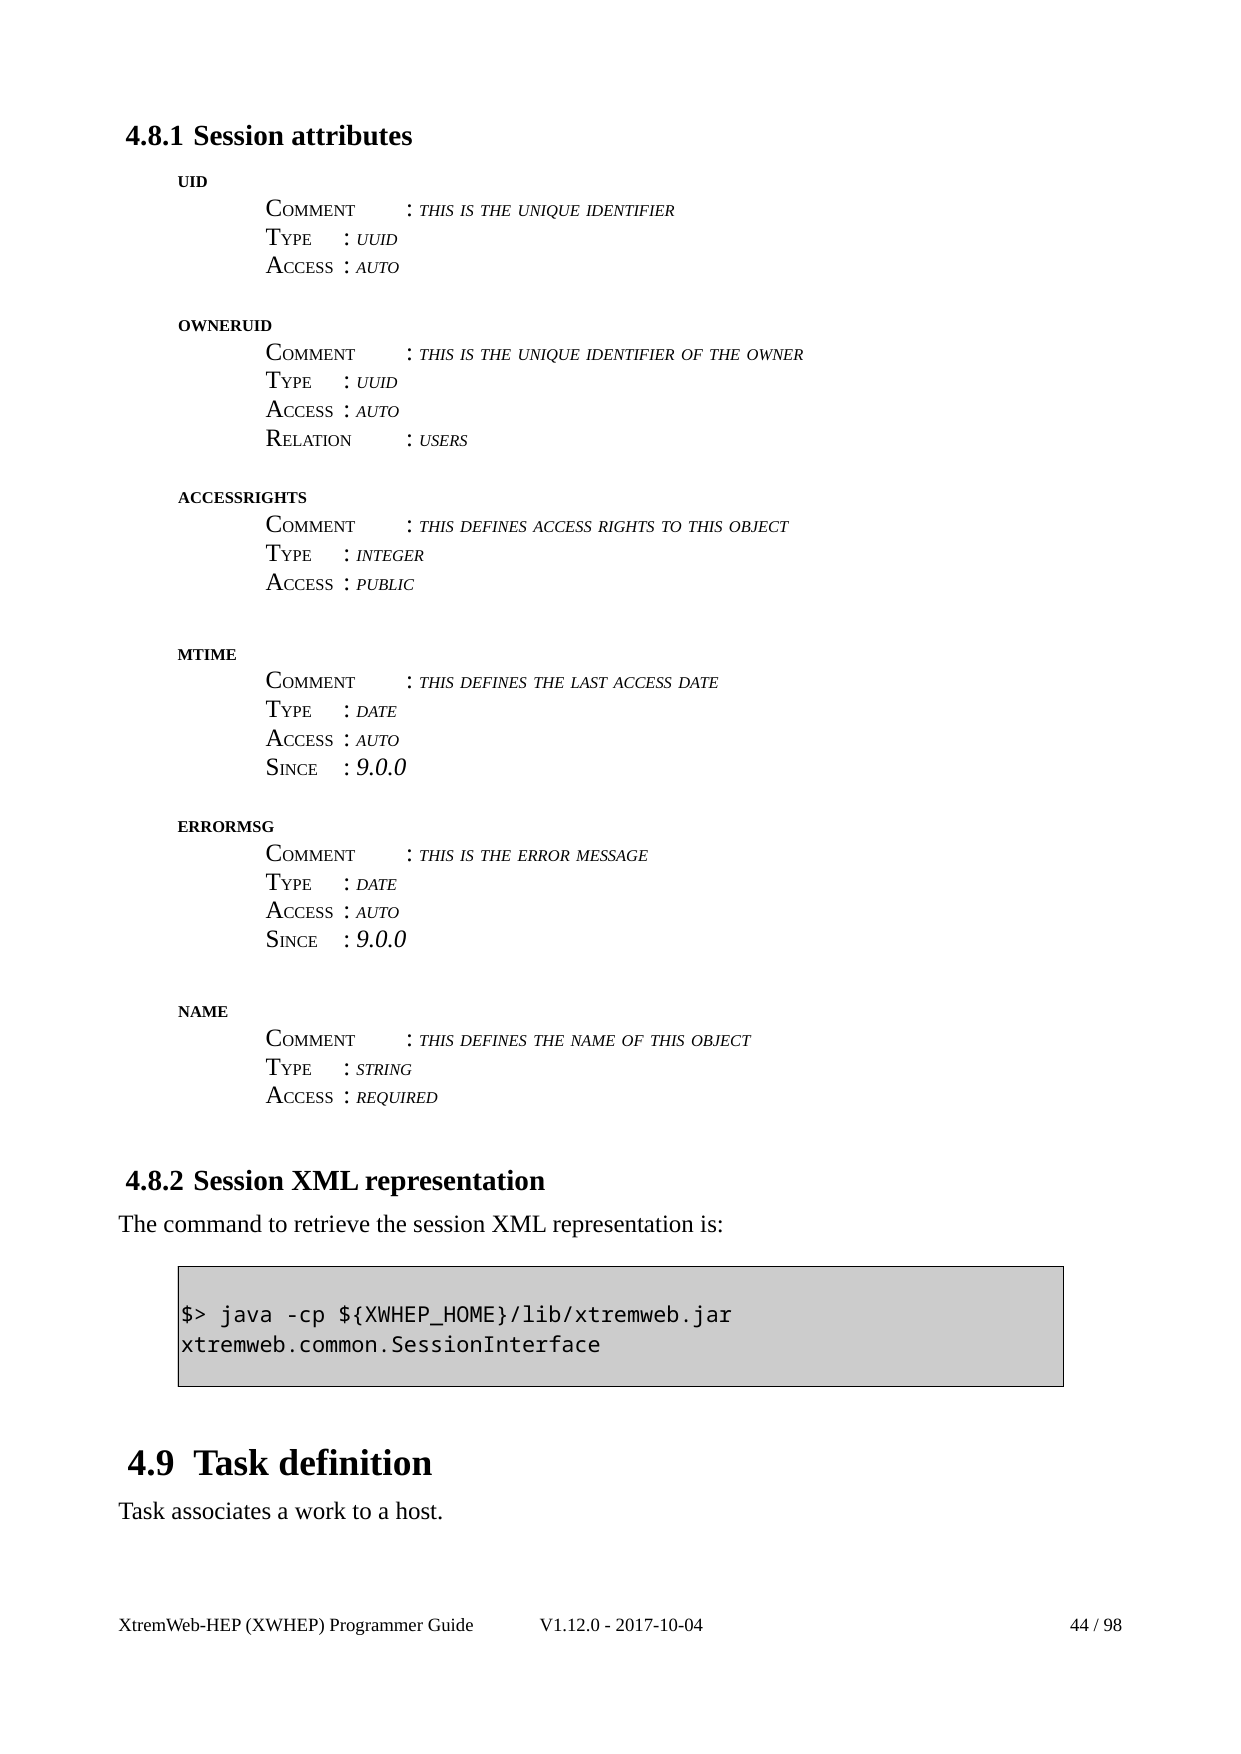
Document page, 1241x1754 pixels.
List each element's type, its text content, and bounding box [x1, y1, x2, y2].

text owneruid [178, 308, 1122, 337]
text errormsg [177, 809, 1122, 838]
text Type : string [265, 1052, 1122, 1080]
text Access : auto [265, 394, 1122, 423]
text Type : uuid [265, 222, 1122, 250]
text Comment : this defines the last access date [265, 665, 1122, 694]
text Access : public [265, 567, 1122, 595]
text Comment : this is the unique identifier [265, 193, 1122, 222]
text accessrights [178, 480, 1122, 509]
text Comment : this defines access rights to this object [265, 509, 1122, 538]
text Comment : this defines the name of this object [265, 1023, 1122, 1052]
text Type : integer [265, 538, 1122, 567]
text Access : auto [265, 723, 1122, 752]
text $> java -cp ${XWHEP_HOME}/lib/xtremweb.jar xtremweb.common.SessionInterface [179, 1296, 1063, 1356]
text name [178, 994, 1122, 1023]
text Type : date [265, 694, 1122, 723]
text Since : 9.0.0 [265, 752, 1122, 780]
text The command to retrieve the session XML representation is: [118, 1209, 1122, 1238]
subtitle Session XML representation [118, 1163, 1122, 1196]
text Access : auto [265, 895, 1122, 924]
text Since : 9.0.0 [265, 924, 1122, 953]
text uid [177, 164, 1122, 193]
text Task associates a work to a host. [118, 1496, 1122, 1525]
subtitle Session attributes [118, 118, 1122, 152]
text Access : auto [265, 250, 1122, 279]
subtitle Task definition [118, 1440, 1122, 1483]
text Comment : this is the error message [265, 838, 1122, 867]
text Type : uuid [265, 365, 1122, 394]
text mtime [177, 637, 1122, 665]
text Access : required [265, 1080, 1122, 1109]
text Relation : users [265, 423, 1122, 452]
text Comment : this is the unique identifier of the owner [265, 337, 1122, 365]
text Type : date [265, 867, 1122, 895]
